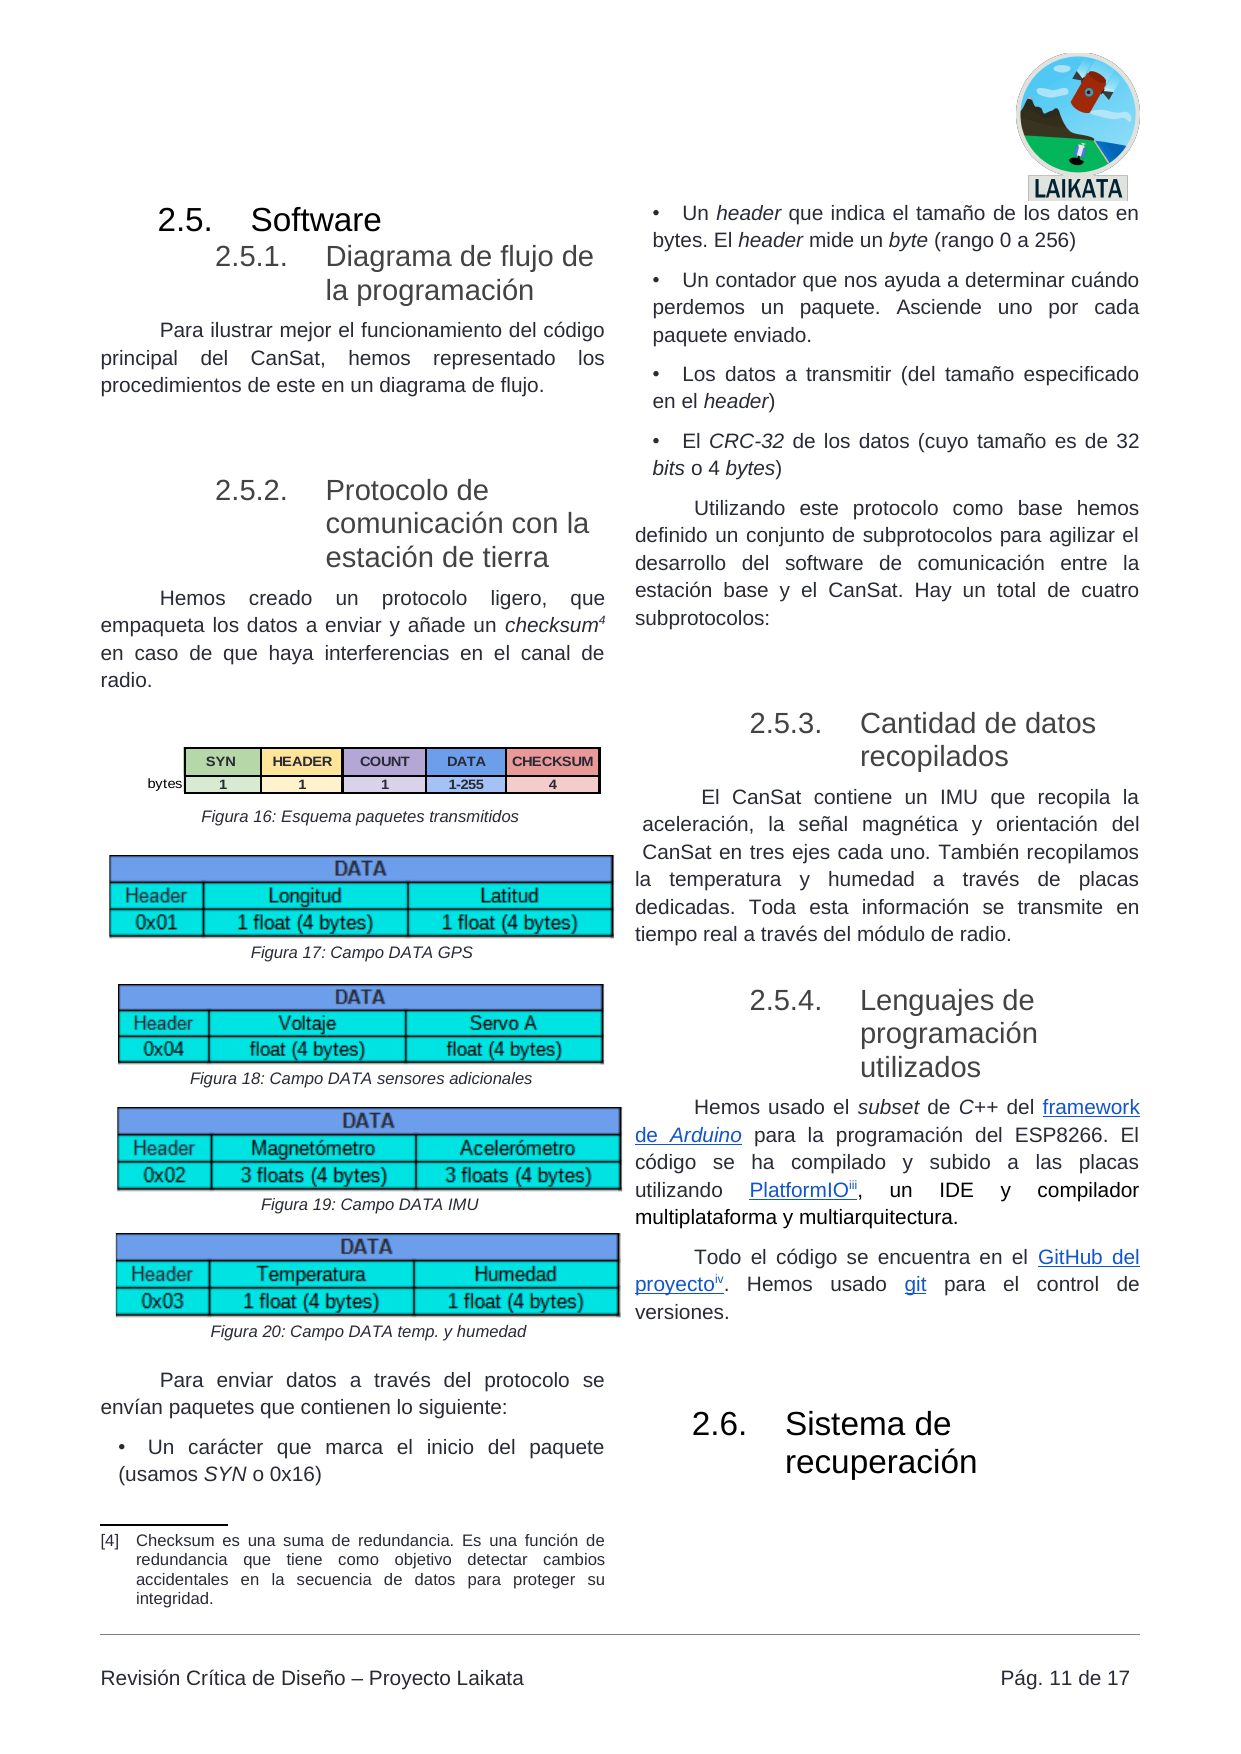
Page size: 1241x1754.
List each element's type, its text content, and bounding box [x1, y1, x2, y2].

subtitle Cantidad de datos recopilados [822, 706, 1140, 773]
text El CanSat contiene un IMU que recopila la aceleración, la señal magnética y orientación del CanSat en tres ejes cada uno. También recopilamos la temperatura y humedad a través de placas dedicadas. Toda esta información se transmite en tiempo real a través del módulo de radio. [635, 784, 1140, 946]
text Figura 18: Campo DATA sensores adicionales [118, 1066, 604, 1088]
text Hemos usado el subset de C++ del framework de Arduino para la programación del ESP8266. El código se ha compilado y subido a las placas utilizando PlatformIO, un IDE y compilador multiplataforma y multiarquitectura. [635, 1095, 1140, 1229]
picture [109, 855, 615, 940]
text Figura 19: Campo DATA IMU [117, 1193, 622, 1214]
subtitle Protocolo de comunicación con la estación de tierra [288, 473, 605, 573]
text Hemos creado un protocolo ligero, que empaqueta los datos a enviar y añade un checksum en caso de que haya interferencias en el canal de radio. [100, 585, 605, 692]
list El CRC-32 de los datos (cuyo tamaño es de 32 bits o 4 bytes) [652, 429, 1140, 480]
list Un contador que nos ayuda a determinar cuándo perdemos un paquete. Asciende uno por cada paquete enviado. [652, 267, 1140, 346]
text Checksum es una suma de redundancia. Es una función de redundancia que tiene como objetivo detectar cambios accidentales en la secuencia de datos para proteger su integridad. [100, 1531, 605, 1608]
text Figura 20: Campo DATA temp. y humedad [116, 1319, 621, 1341]
picture [118, 984, 605, 1066]
text Figura 16: Esquema paquetes transmitidos [107, 737, 612, 826]
text Todo el código se encuentra en el GitHub del proyecto. Hemos usado git para el control de versiones. [635, 1244, 1140, 1323]
picture [1016, 53, 1140, 201]
text Figura 17: Campo DATA GPS [109, 940, 614, 962]
picture [117, 1107, 623, 1193]
subtitle Software [213, 201, 605, 239]
text Para ilustrar mejor el funcionamiento del código principal del CanSat, hemos representado los procedimientos de este en un diagrama de flujo. [100, 318, 605, 397]
subtitle Sistema de recuperación [747, 1404, 1140, 1481]
list Un carácter que marca el inicio del paquete (usamos SYN o 0x16) [118, 1434, 605, 1486]
subtitle Lenguajes de programación utilizados [822, 983, 1140, 1083]
text Utilizando este protocolo como base hemos definido un conjunto de subprotocolos para agilizar el desarrollo del software de comunicación entre la estación base y el CanSat. Hay un total de cuatro subprotocolos: [635, 496, 1140, 629]
text Para enviar datos a través del protocolo se envían paquetes que contienen lo siguiente: [100, 707, 605, 1419]
list Un header que indica el tamaño de los datos en bytes. El header mide un byte (rango 0 a 256) [652, 201, 1140, 252]
list Los datos a transmitir (del tamaño especificado en el header) [652, 362, 1140, 413]
picture [115, 1233, 621, 1319]
subtitle Diagrama de flujo de la programación [288, 239, 605, 306]
